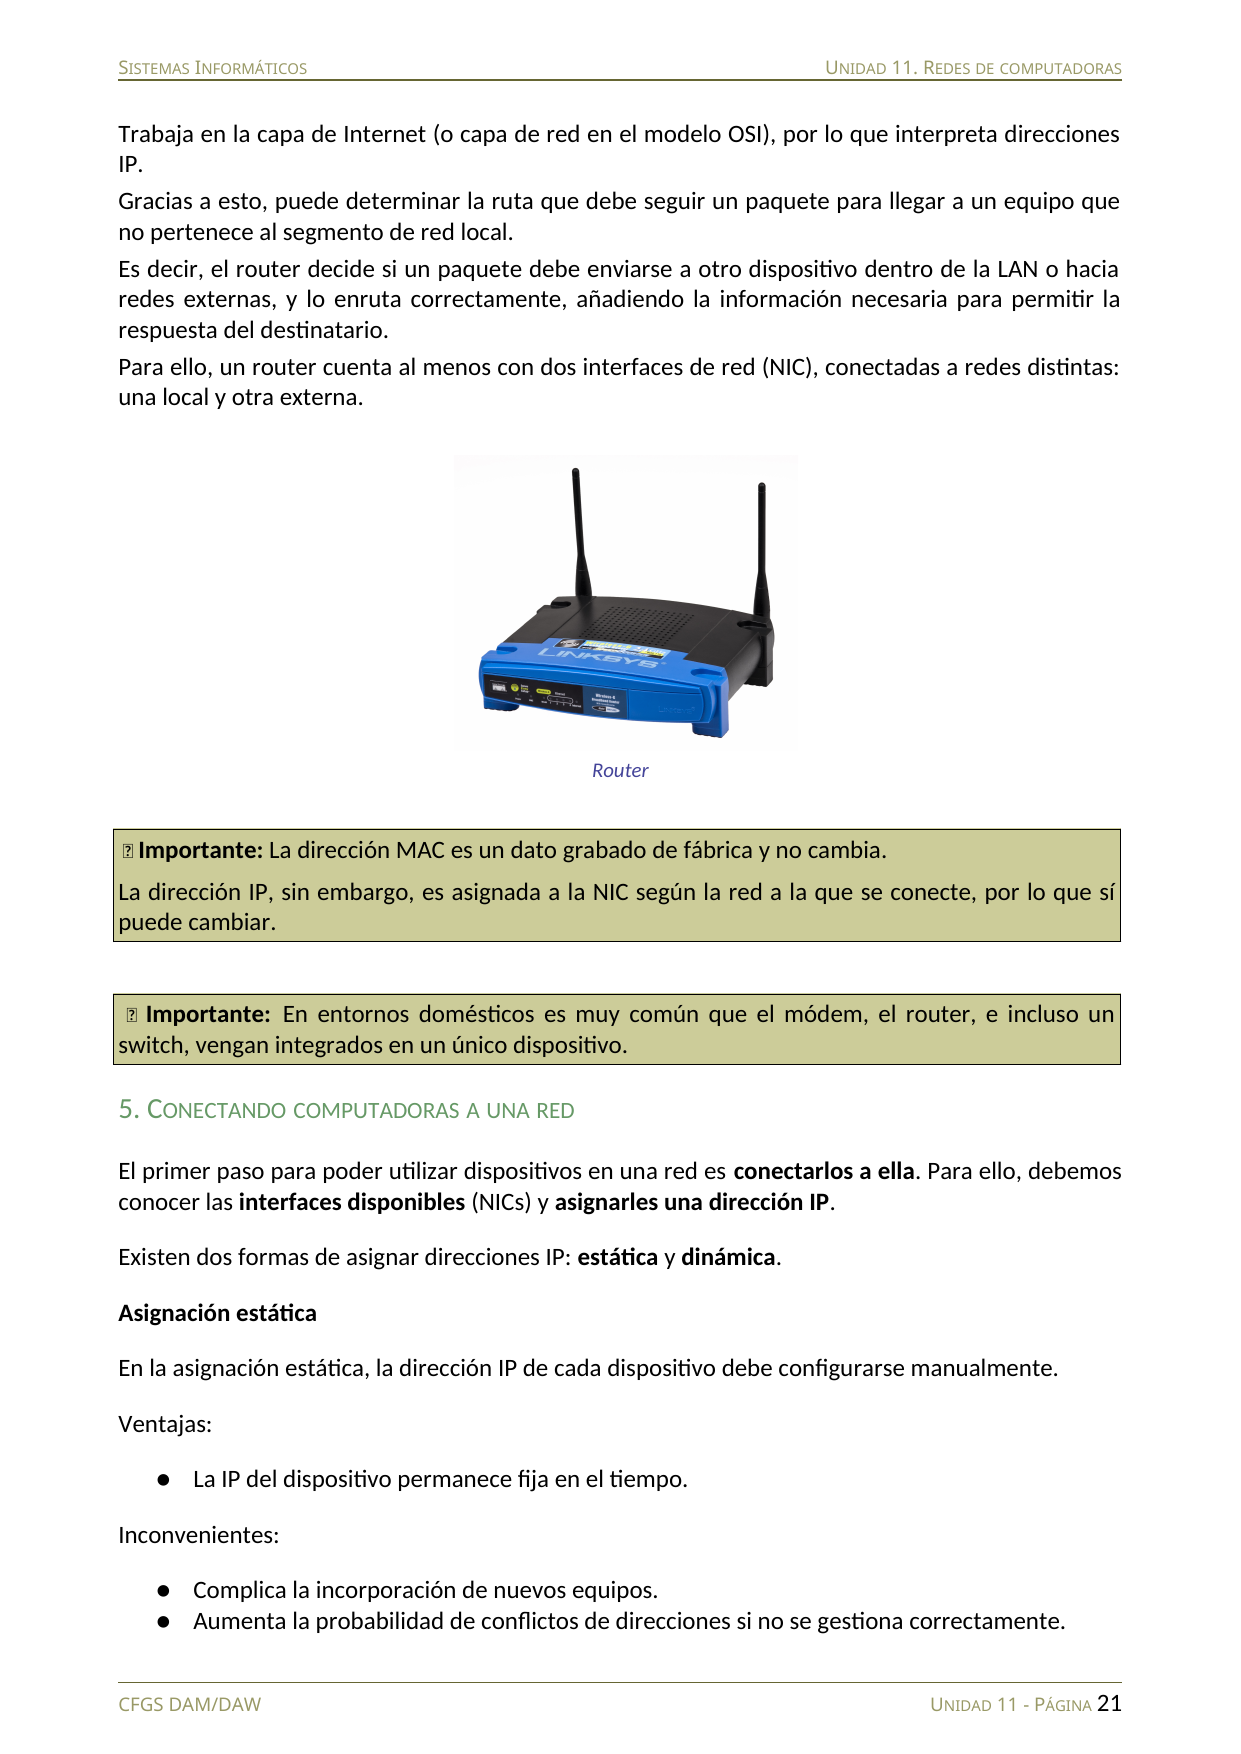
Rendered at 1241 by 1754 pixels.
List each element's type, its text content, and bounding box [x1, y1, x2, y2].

text Inconvenientes: [118, 1519, 1122, 1549]
text Gracias a esto, puede determinar la ruta que debe seguir un paquete para llegar a un equipo que no pertenece al segmento de red local. [118, 186, 1122, 247]
text 📖 Importante: En entornos domésticos es muy común que el módem, el router, e incluso un switch, vengan integrados en un único dispositivo. [114, 995, 1120, 1064]
list Aumenta la probabilidad de conflictos de direcciones si no se gestiona correctamente. [156, 1605, 1122, 1636]
text Trabaja en la capa de Internet (o capa de red en el modelo OSI), por lo que interpreta direcciones IP. [118, 118, 1122, 179]
list La IP del dispositivo permanece fija en el tiempo. [156, 1463, 1122, 1494]
text Ventajas: [118, 1408, 1122, 1438]
list Complica la incorporación de nuevos equipos. [156, 1574, 1122, 1605]
text En la asignación estática, la dirección IP de cada dispositivo debe configurarse manualmente. [118, 1352, 1122, 1383]
text Es decir, el router decide si un paquete debe enviarse a otro dispositivo dentro de la LAN o hacia redes externas, y lo enruta correctamente, añadiendo la información necesaria para permitir la respuesta del destinatario. [118, 253, 1122, 344]
text 📖 Importante: La dirección MAC es un dato grabado de fábrica y no cambia. [114, 830, 1120, 864]
text El primer paso para poder utilizar dispositivos en una red es conectarlos a ella. Para ello, debemos conocer las interfaces disponibles (NICs) y asignarles una dirección IP. [118, 1155, 1122, 1216]
text Asignación estática [118, 1297, 1122, 1327]
text Para ello, un router cuenta al menos con dos interfaces de red (NIC), conectadas a redes distintas: una local y otra externa. [118, 351, 1122, 412]
text Existen dos formas de asignar direcciones IP: estática y dinámica. [118, 1241, 1122, 1272]
subtitle 5. Conectando computadoras a una red [118, 1090, 1122, 1125]
text Router [118, 757, 1122, 783]
picture [453, 455, 799, 751]
text La dirección IP, sin embargo, es asignada a la NIC según la red a la que se conecte, por lo que sí puede cambiar. [114, 871, 1120, 941]
